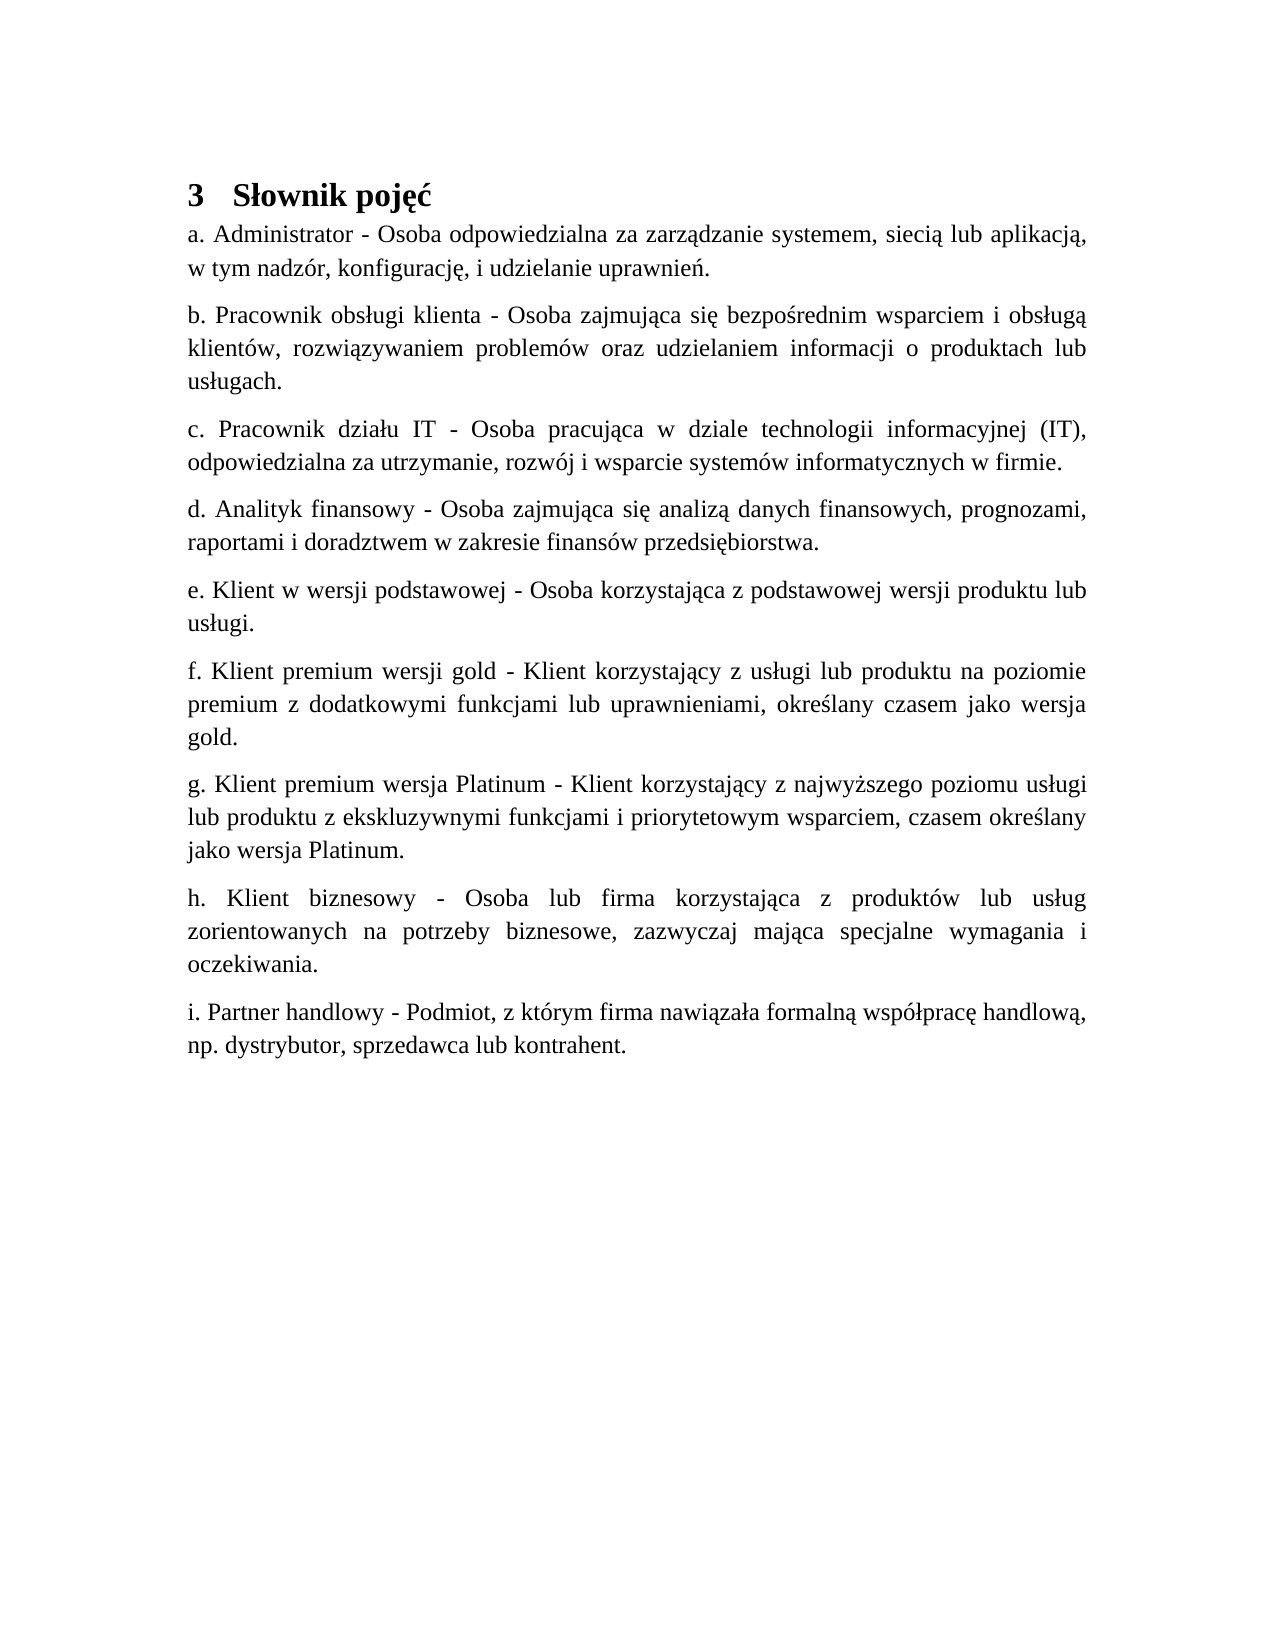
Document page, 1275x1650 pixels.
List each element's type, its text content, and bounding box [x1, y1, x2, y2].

text f. Klient premium wersji gold - Klient korzystający z usługi lub produktu na poziomie premium z dodatkowymi funkcjami lub uprawnieniami, określany czasem jako wersja gold. [187, 656, 1087, 751]
subtitle Słownik pojęć [187, 175, 1087, 213]
text i. Partner handlowy - Podmiot, z którym firma nawiązała formalną współpracę handlową, np. dystrybutor, sprzedawca lub kontrahent. [187, 997, 1087, 1058]
text b. Pracownik obsługi klienta - Osoba zajmująca się bezpośrednim wsparciem i obsługą klientów, rozwiązywaniem problemów oraz udzielaniem informacji o produktach lub usługach. [187, 300, 1087, 395]
text a. Administrator - Osoba odpowiedzialna za zarządzanie systemem, siecią lub aplikacją, w tym nadzór, konfigurację, i udzielanie uprawnień. [187, 219, 1087, 281]
text d. Analityk finansowy - Osoba zajmująca się analizą danych finansowych, prognozami, raportami i doradztwem w zakresie finansów przedsiębiorstwa. [187, 494, 1087, 556]
text g. Klient premium wersja Platinum - Klient korzystający z najwyższego poziomu usługi lub produktu z ekskluzywnymi funkcjami i priorytetowym wsparciem, czasem określany jako wersja Platinum. [187, 769, 1087, 864]
text e. Klient w wersji podstawowej - Osoba korzystająca z podstawowej wersji produktu lub usługi. [187, 575, 1087, 637]
text h. Klient biznesowy - Osoba lub firma korzystająca z produktów lub usług zorientowanych na potrzeby biznesowe, zazwyczaj mająca specjalne wymagania i oczekiwania. [187, 883, 1087, 978]
text c. Pracownik działu IT - Osoba pracująca w dziale technologii informacyjnej (IT), odpowiedzialna za utrzymanie, rozwój i wsparcie systemów informatycznych w firmie. [187, 414, 1087, 476]
